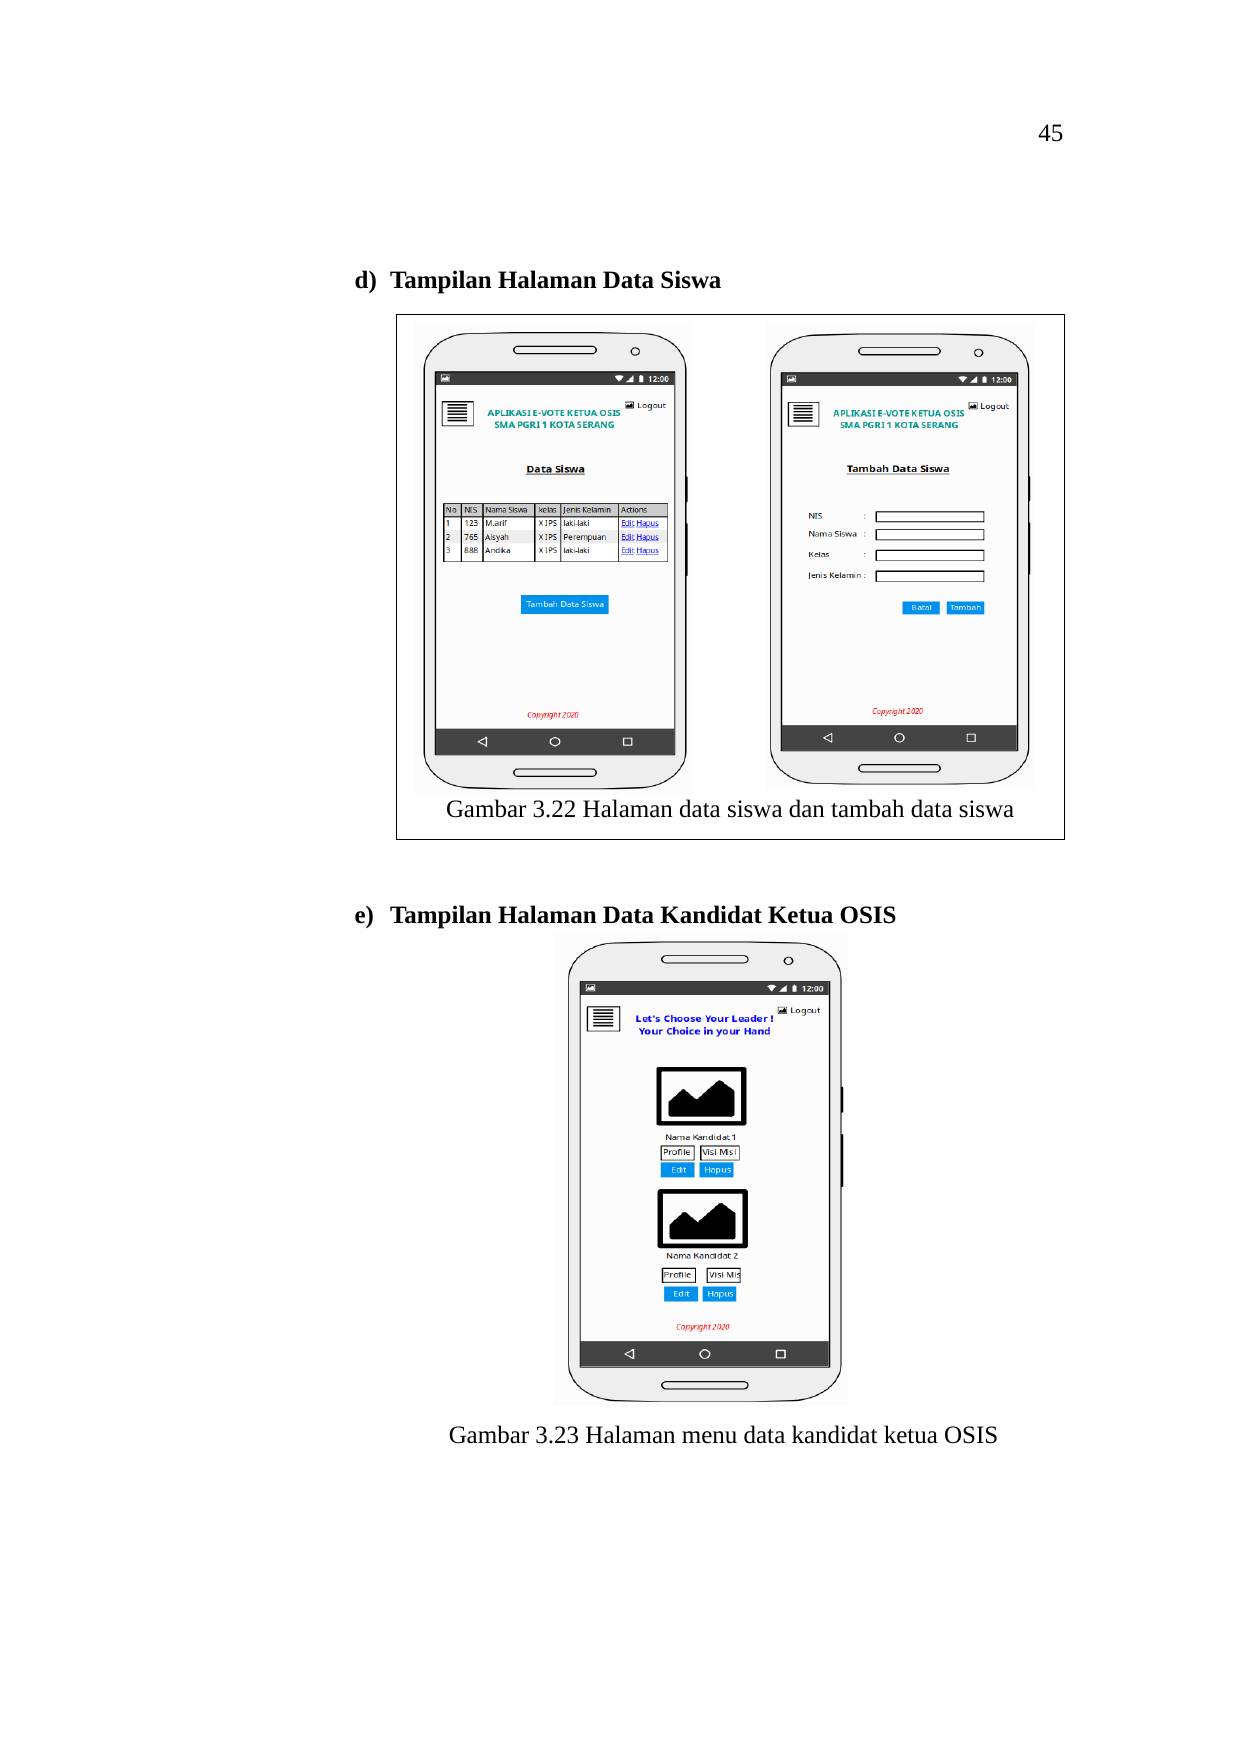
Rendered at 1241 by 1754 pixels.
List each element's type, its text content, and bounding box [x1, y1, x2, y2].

picture [414, 321, 692, 794]
picture [766, 323, 1035, 789]
picture [553, 932, 849, 1406]
table_header Gambar 3.22 Halaman data siswa dan tambah data siswa [397, 315, 1064, 839]
text Gambar 3.23 Halaman menu data kandidat ketua OSIS [384, 979, 1063, 1448]
list Tampilan Halaman Data Kandidat Ketua OSIS [354, 900, 1063, 929]
list Tampilan Halaman Data Siswa [354, 265, 1063, 294]
